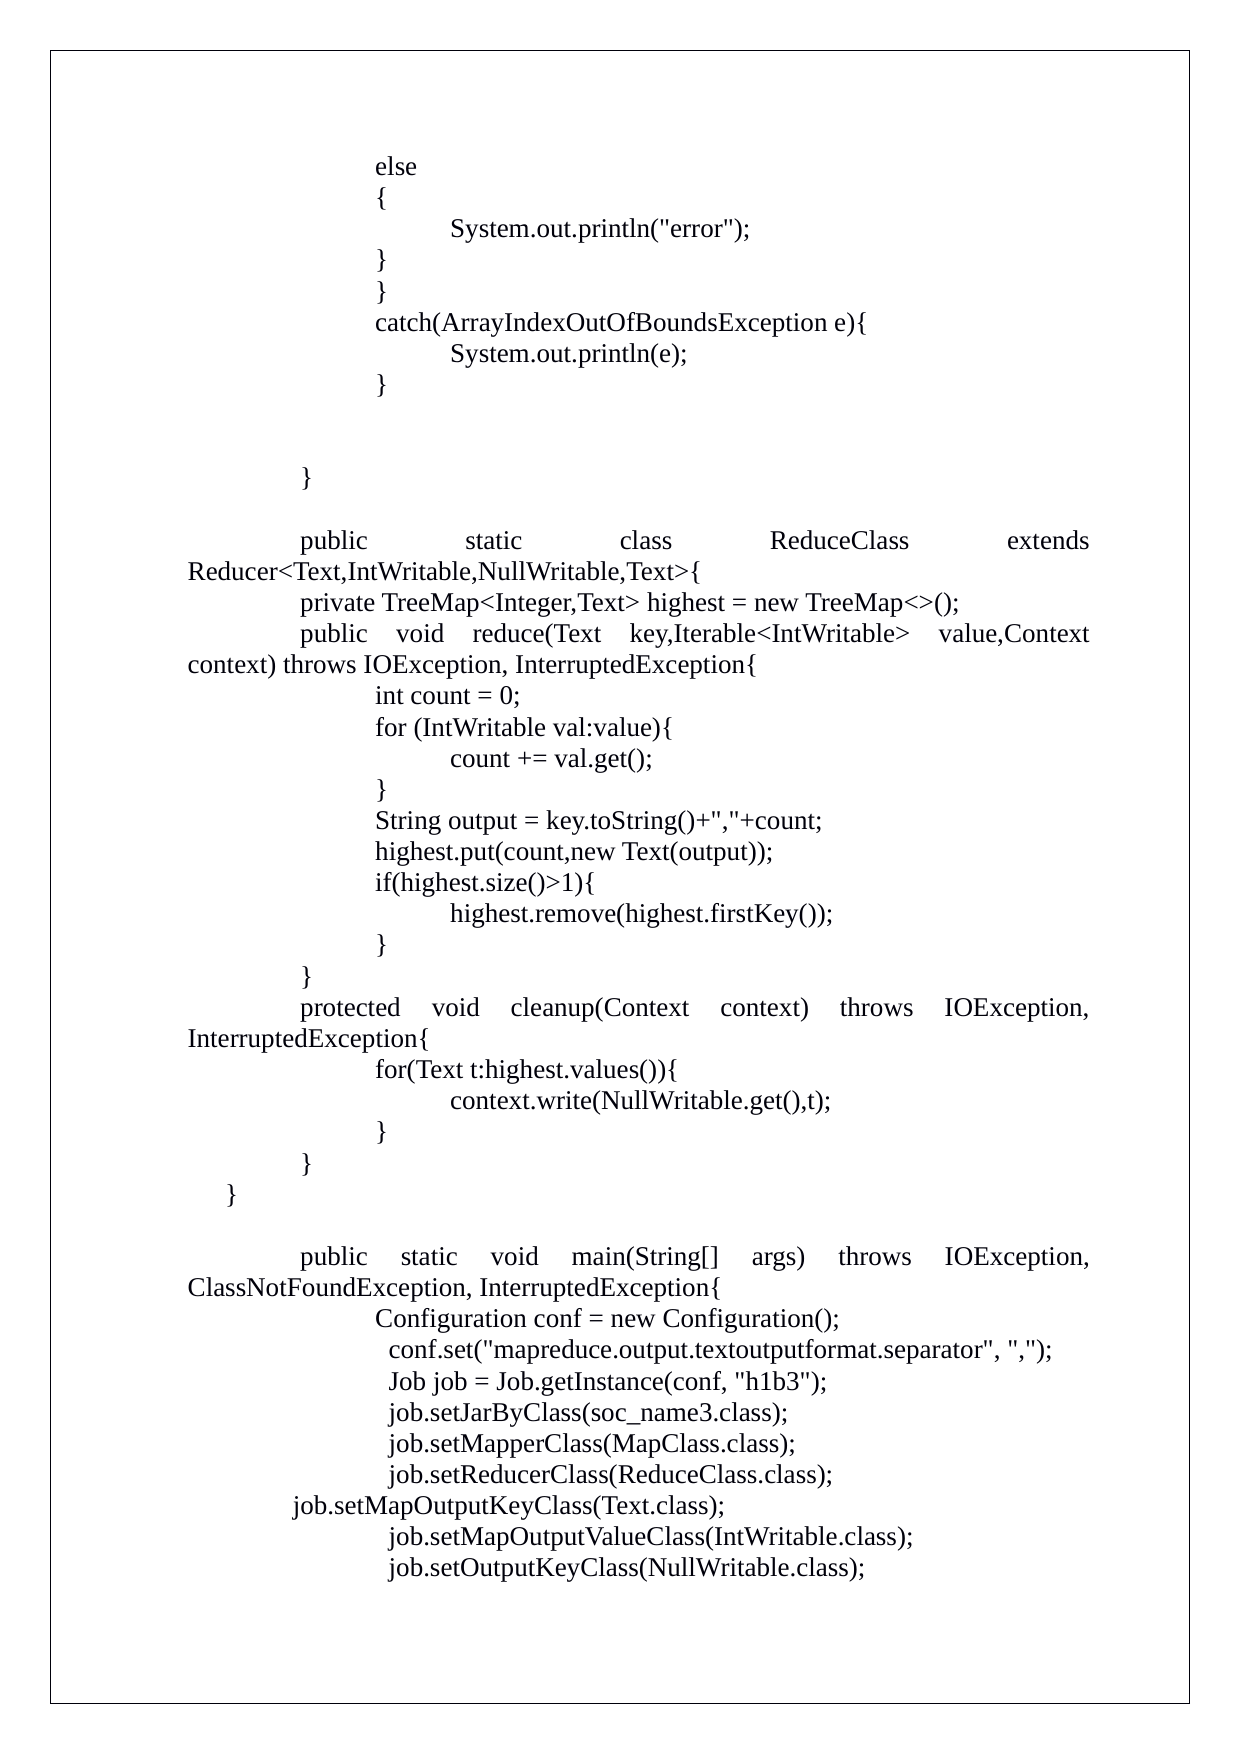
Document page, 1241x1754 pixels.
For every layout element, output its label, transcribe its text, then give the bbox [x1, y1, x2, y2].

text } [187, 960, 1090, 991]
text else [187, 150, 1090, 181]
text for (IntWritable val:value){ [187, 711, 1090, 742]
text for(Text t:highest.values()){ [187, 1053, 1090, 1084]
text context.write(NullWritable.get(),t); [187, 1084, 1090, 1116]
text job.setJarByClass(soc_name3.class); [187, 1396, 1090, 1427]
text Configuration conf = new Configuration(); [187, 1302, 1090, 1333]
text System.out.println("error"); [187, 212, 1090, 243]
text } [187, 1116, 1090, 1147]
text String output = key.toString()+","+count; [187, 804, 1090, 835]
text } [187, 1178, 1090, 1209]
text { [187, 181, 1090, 212]
text count += val.get(); [187, 742, 1090, 773]
text } [187, 461, 1090, 493]
text job.setMapOutputKeyClass(Text.class); [187, 1489, 1090, 1520]
text } [187, 929, 1090, 960]
text public static class ReduceClass extends Reducer<Text,IntWritable,NullWritable,Text>{ [187, 524, 1090, 586]
text } [187, 368, 1090, 399]
text int count = 0; [187, 679, 1090, 711]
text public static void main(String[] args) throws IOException, ClassNotFoundException, InterruptedException{ [187, 1240, 1090, 1302]
text job.setReducerClass(ReduceClass.class); [187, 1458, 1090, 1489]
text highest.put(count,new Text(output)); [187, 835, 1090, 866]
text protected void cleanup(Context context) throws IOException, InterruptedException{ [187, 991, 1090, 1053]
text Job job = Job.getInstance(conf, "h1b3"); [187, 1365, 1090, 1396]
text } [187, 773, 1090, 804]
text job.setOutputKeyClass(NullWritable.class); [187, 1552, 1090, 1583]
text catch(ArrayIndexOutOfBoundsException e){ [187, 306, 1090, 337]
text highest.remove(highest.firstKey()); [187, 897, 1090, 929]
text if(highest.size()>1){ [187, 866, 1090, 897]
text } [187, 1147, 1090, 1178]
text job.setMapperClass(MapClass.class); [187, 1427, 1090, 1458]
text private TreeMap<Integer,Text> highest = new TreeMap<>(); [187, 586, 1090, 617]
text public void reduce(Text key,Iterable<IntWritable> value,Context context) throws IOException, InterruptedException{ [187, 617, 1090, 679]
text System.out.println(e); [187, 337, 1090, 368]
text job.setMapOutputValueClass(IntWritable.class); [187, 1520, 1090, 1552]
text conf.set("mapreduce.output.textoutputformat.separator", ","); [187, 1333, 1090, 1365]
text } [187, 243, 1090, 274]
text } [187, 274, 1090, 306]
